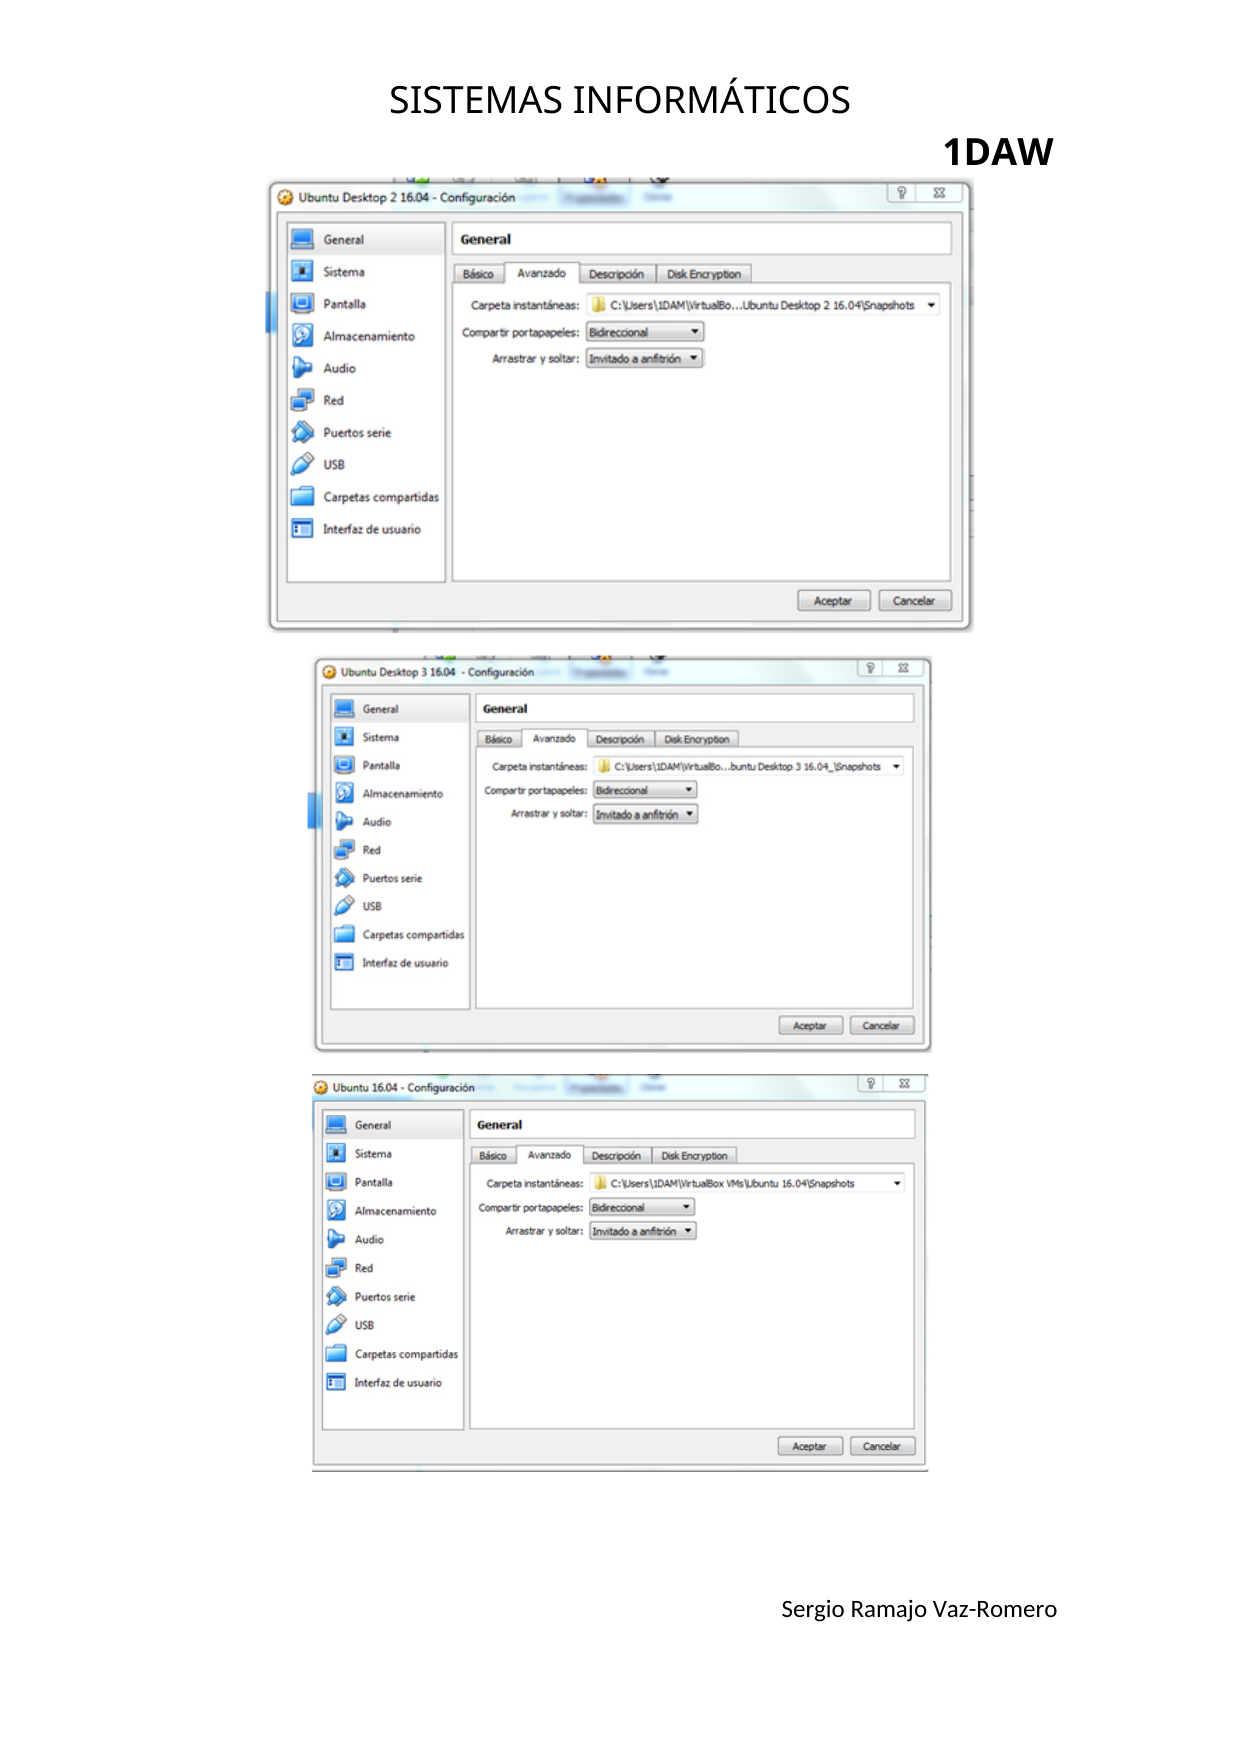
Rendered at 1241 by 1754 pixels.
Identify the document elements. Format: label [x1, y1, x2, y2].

picture [311, 1074, 929, 1472]
picture [263, 175, 977, 636]
picture [305, 654, 935, 1056]
